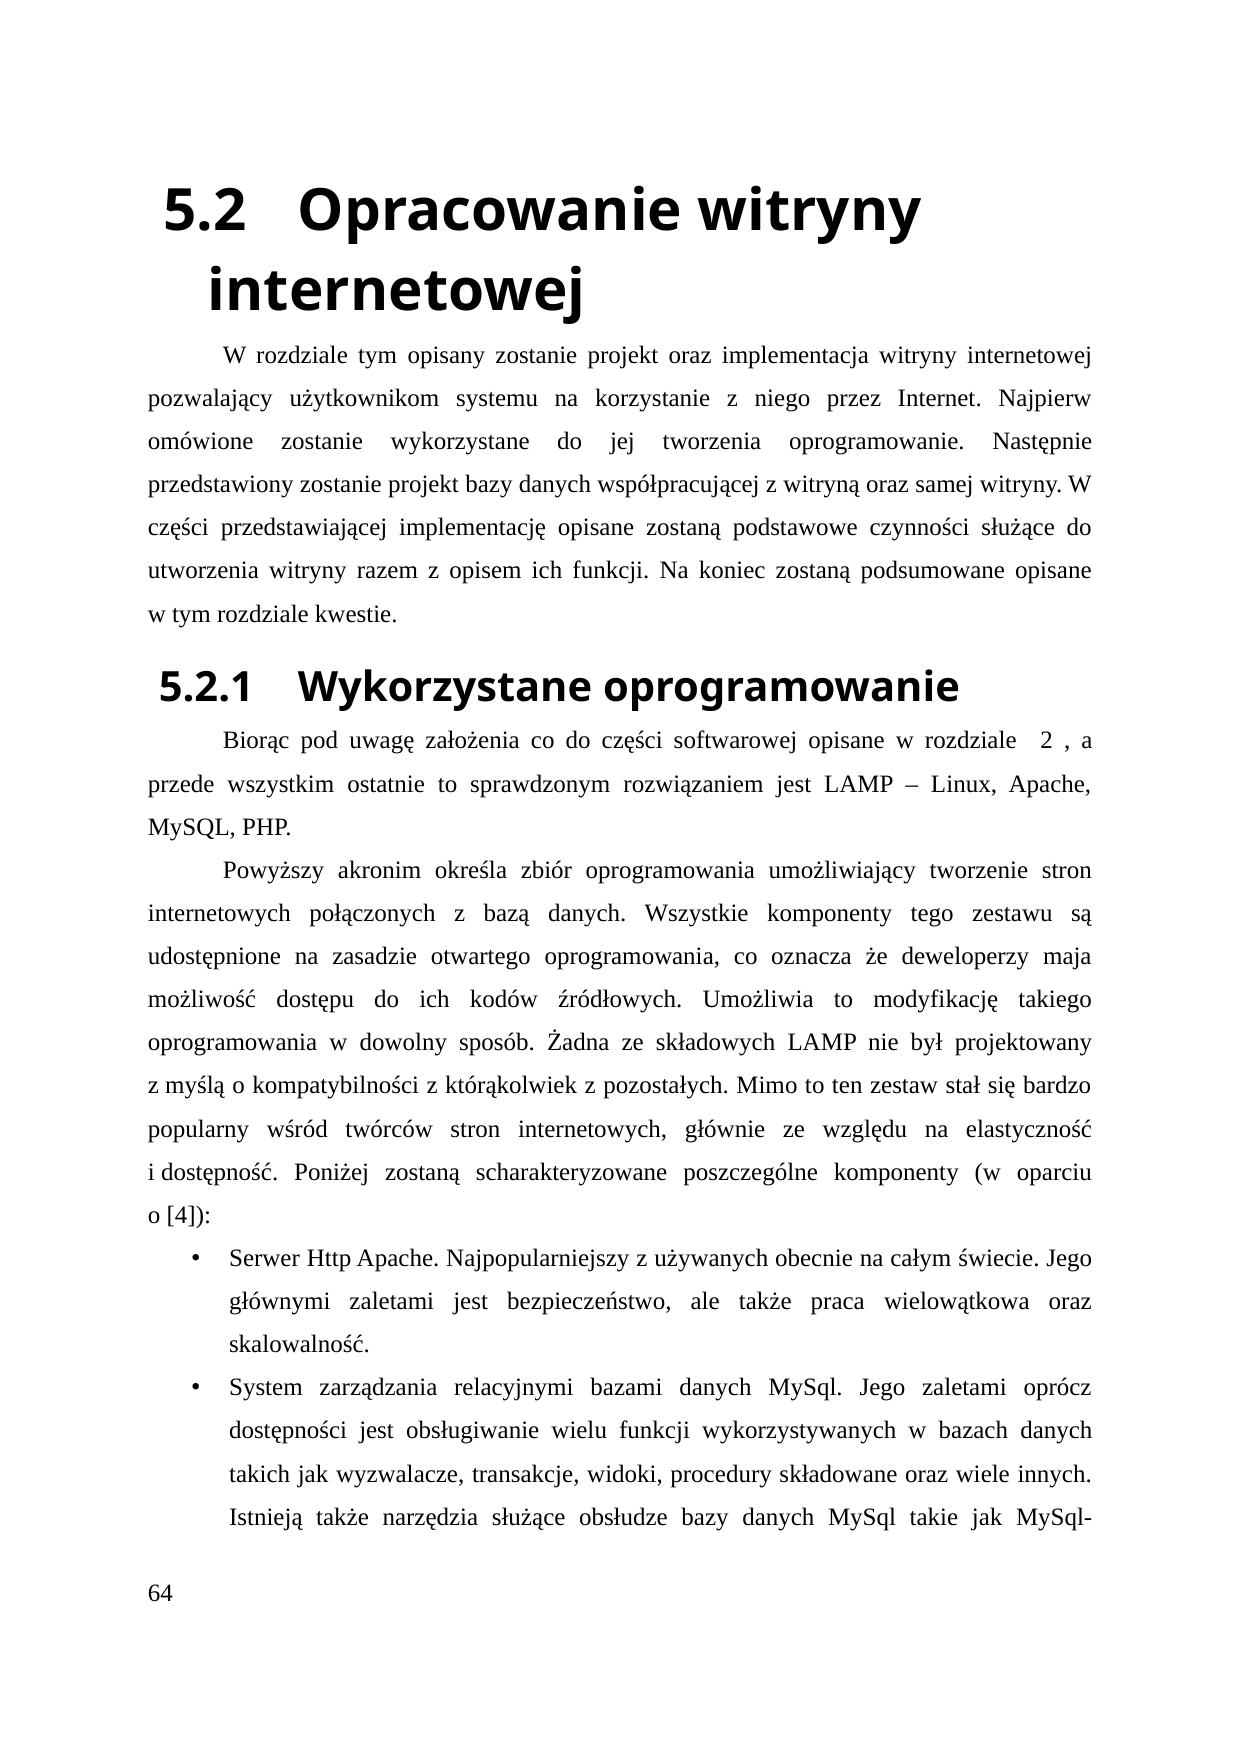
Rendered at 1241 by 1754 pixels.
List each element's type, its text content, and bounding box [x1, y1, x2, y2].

text Powyższy akronim określa zbiór oprogramowania umożliwiający tworzenie stron internetowych połączonych z bazą danych. Wszystkie komponenty tego zestawu są udostępnione na zasadzie otwartego oprogramowania, co oznacza że deweloperzy maja możliwość dostępu do ich kodów źródłowych. Umożliwia to modyfikację takiego oprogramowania w dowolny sposób. Żadna ze składowych LAMP nie był projektowany z myślą o kompatybilności z którąkolwiek z pozostałych. Mimo to ten zestaw stał się bardzo popularny wśród twórców stron internetowych, głównie ze względu na elastyczność i dostępność. Poniżej zostaną scharakteryzowane poszczególne komponenty (w oparciu o [4]): [148, 855, 1093, 1229]
list Serwer Http Apache. Najpopularniejszy z używanych obecnie na całym świecie. Jego głównymi zaletami jest bezpieczeństwo, ale także praca wielowątkowa oraz skalowalność. [191, 1243, 1093, 1358]
text W rozdziale tym opisany zostanie projekt oraz implementacja witryny internetowej pozwalający użytkownikom systemu na korzystanie z niego przez Internet. Najpierw omówione zostanie wykorzystane do jej tworzenia oprogramowanie. Następnie przedstawiony zostanie projekt bazy danych współpracującej z witryną oraz samej witryny. W części przedstawiającej implementację opisane zostaną podstawowe czynności służące do utworzenia witryny razem z opisem ich funkcji. Na koniec zostaną podsumowane opisane w tym rozdziale kwestie. [148, 340, 1093, 627]
subtitle Wykorzystane oprogramowanie [148, 656, 1093, 713]
list System zarządzania relacyjnymi bazami danych MySql. Jego zaletami oprócz dostępności jest obsługiwanie wielu funkcji wykorzystywanych w bazach danych takich jak wyzwalacze, transakcje, widoki, procedury składowane oraz wiele innych. Istnieją także narzędzia służące obsłudze bazy danych MySql takie jak MySql- [191, 1372, 1093, 1531]
text Biorąc pod uwagę założenia co do części softwarowej opisane w rozdziale 2, a przede wszystkim ostatnie to sprawdzonym rozwiązaniem jest LAMP – Linux, Apache, MySQL, PHP. [148, 726, 1093, 841]
subtitle Opracowanie witryny internetowej [148, 168, 1093, 327]
